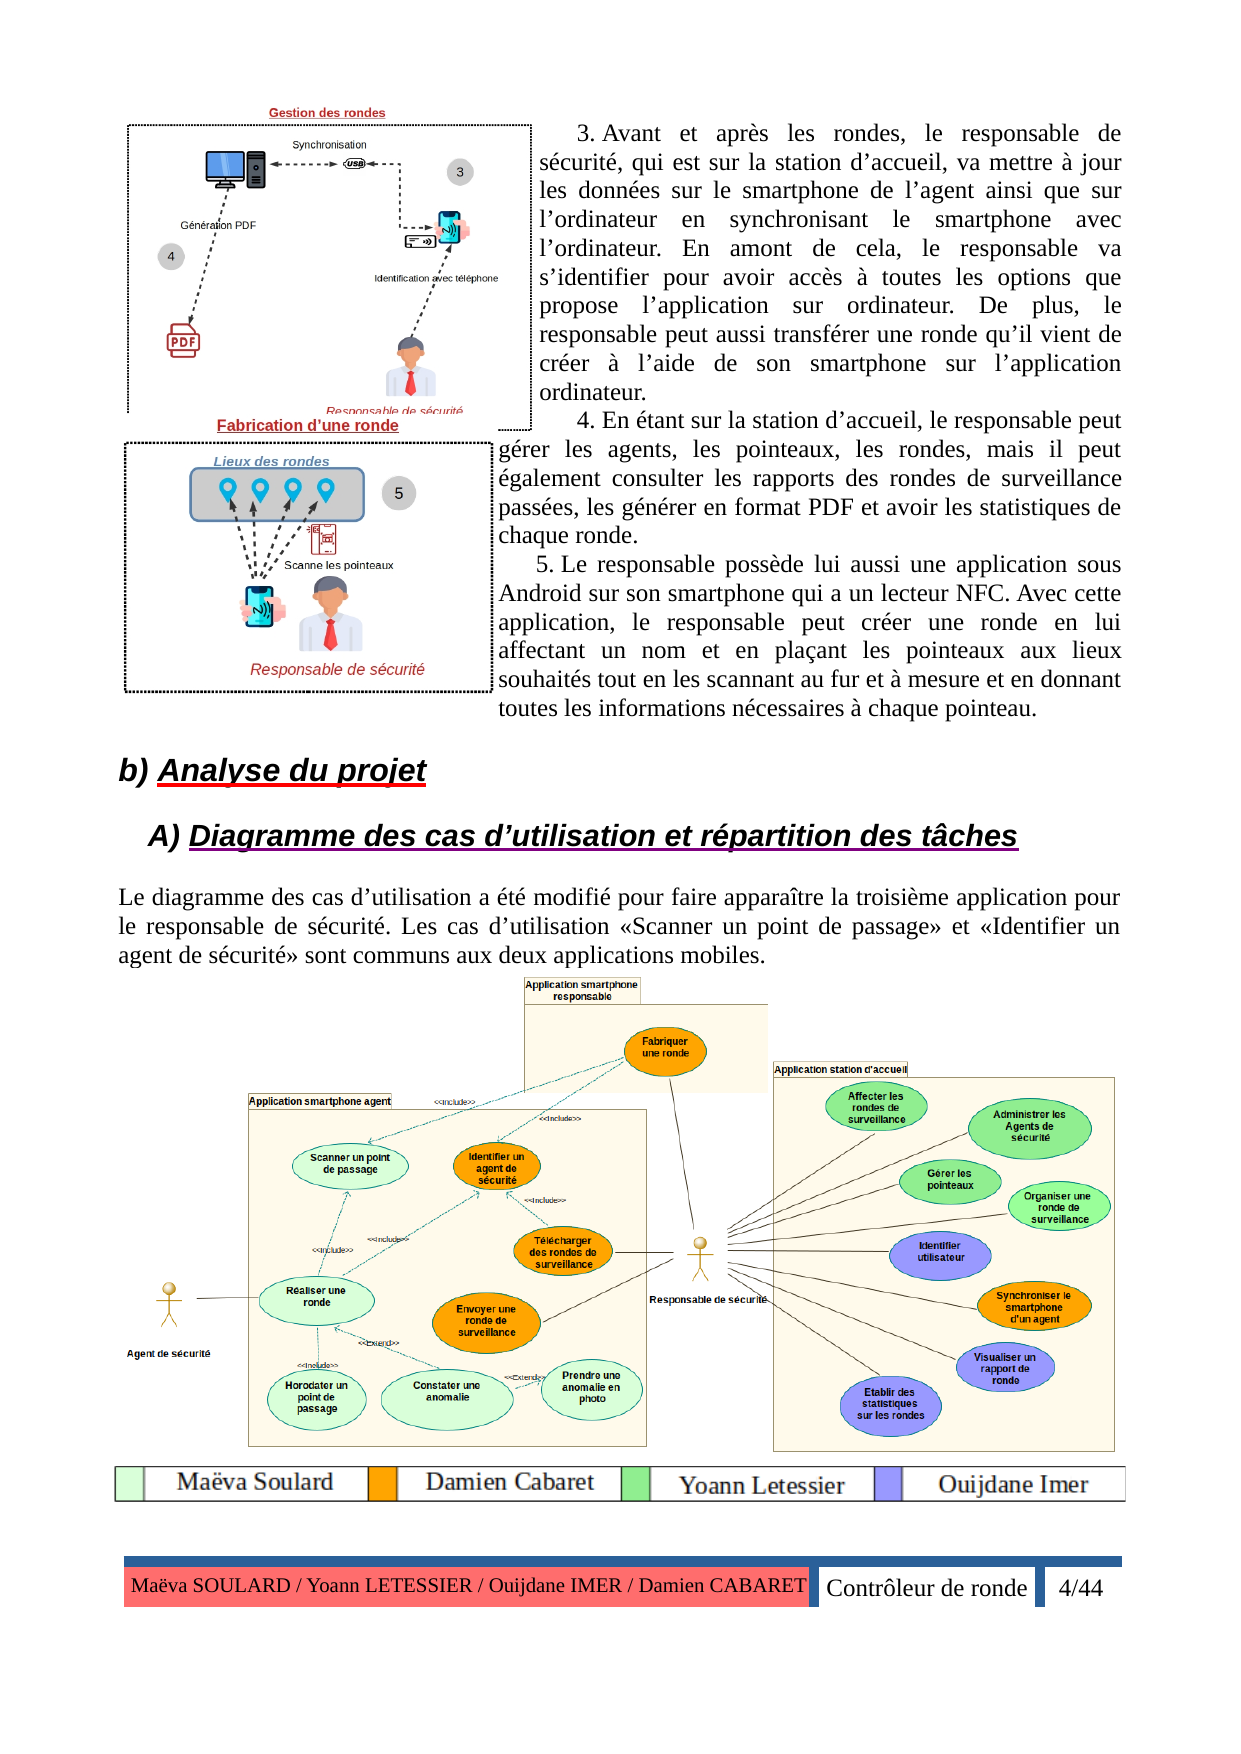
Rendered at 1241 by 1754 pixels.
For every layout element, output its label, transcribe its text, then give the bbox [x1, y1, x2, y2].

picture [117, 104, 165, 433]
picture [108, 1466, 1126, 1506]
list Le responsable possède lui aussi une application sous Android sur son smartphone qui a un lecteur NFC. Avec cette application, le responsable peut créer une ronde en lui affectant un nom et en plaçant les pointeaux aux lieux souhaités tout en les scannant au fur et à mesure et en donnant toutes les informations nécessaires à chaque pointeau. [118, 549, 1122, 722]
list En étant sur la station d’accueil, le responsable peut gérer les agents, les pointeaux, les rondes, mais il peut également consulter les rapports des rondes de surveillance passées, les générer en format PDF et avoir les statistiques de chaque ronde. [118, 406, 1122, 549]
picture [118, 968, 1123, 1460]
subtitle Analyse du projet [118, 751, 1122, 788]
text Le diagramme des cas d’utilisation a été modifié pour faire apparaître la troisième application pour le responsable de sécurité. Les cas d’utilisation «Scanner un point de passage» et «Identifier un agent de sécurité» sont communs aux deux applications mobiles. [118, 882, 1122, 968]
picture [458, 414, 498, 481]
subtitle Diagramme des cas d’utilisation et répartition des tâches [118, 818, 1122, 853]
list Avant et après les rondes, le responsable de sécurité, qui est sur la station d’accueil, va mettre à jour les données sur le smartphone de l’agent ainsi que sur l’ordinateur en synchronisant le smartphone avec l’ordinateur. En amont de cela, le responsable va s’identifier pour avoir accès à toutes les options que propose l’application sur ordinateur. De plus, le responsable peut aussi transférer une ronde qu’il vient de créer à l’aide de son smartphone sur l’application ordinateur. [165, 118, 1122, 406]
